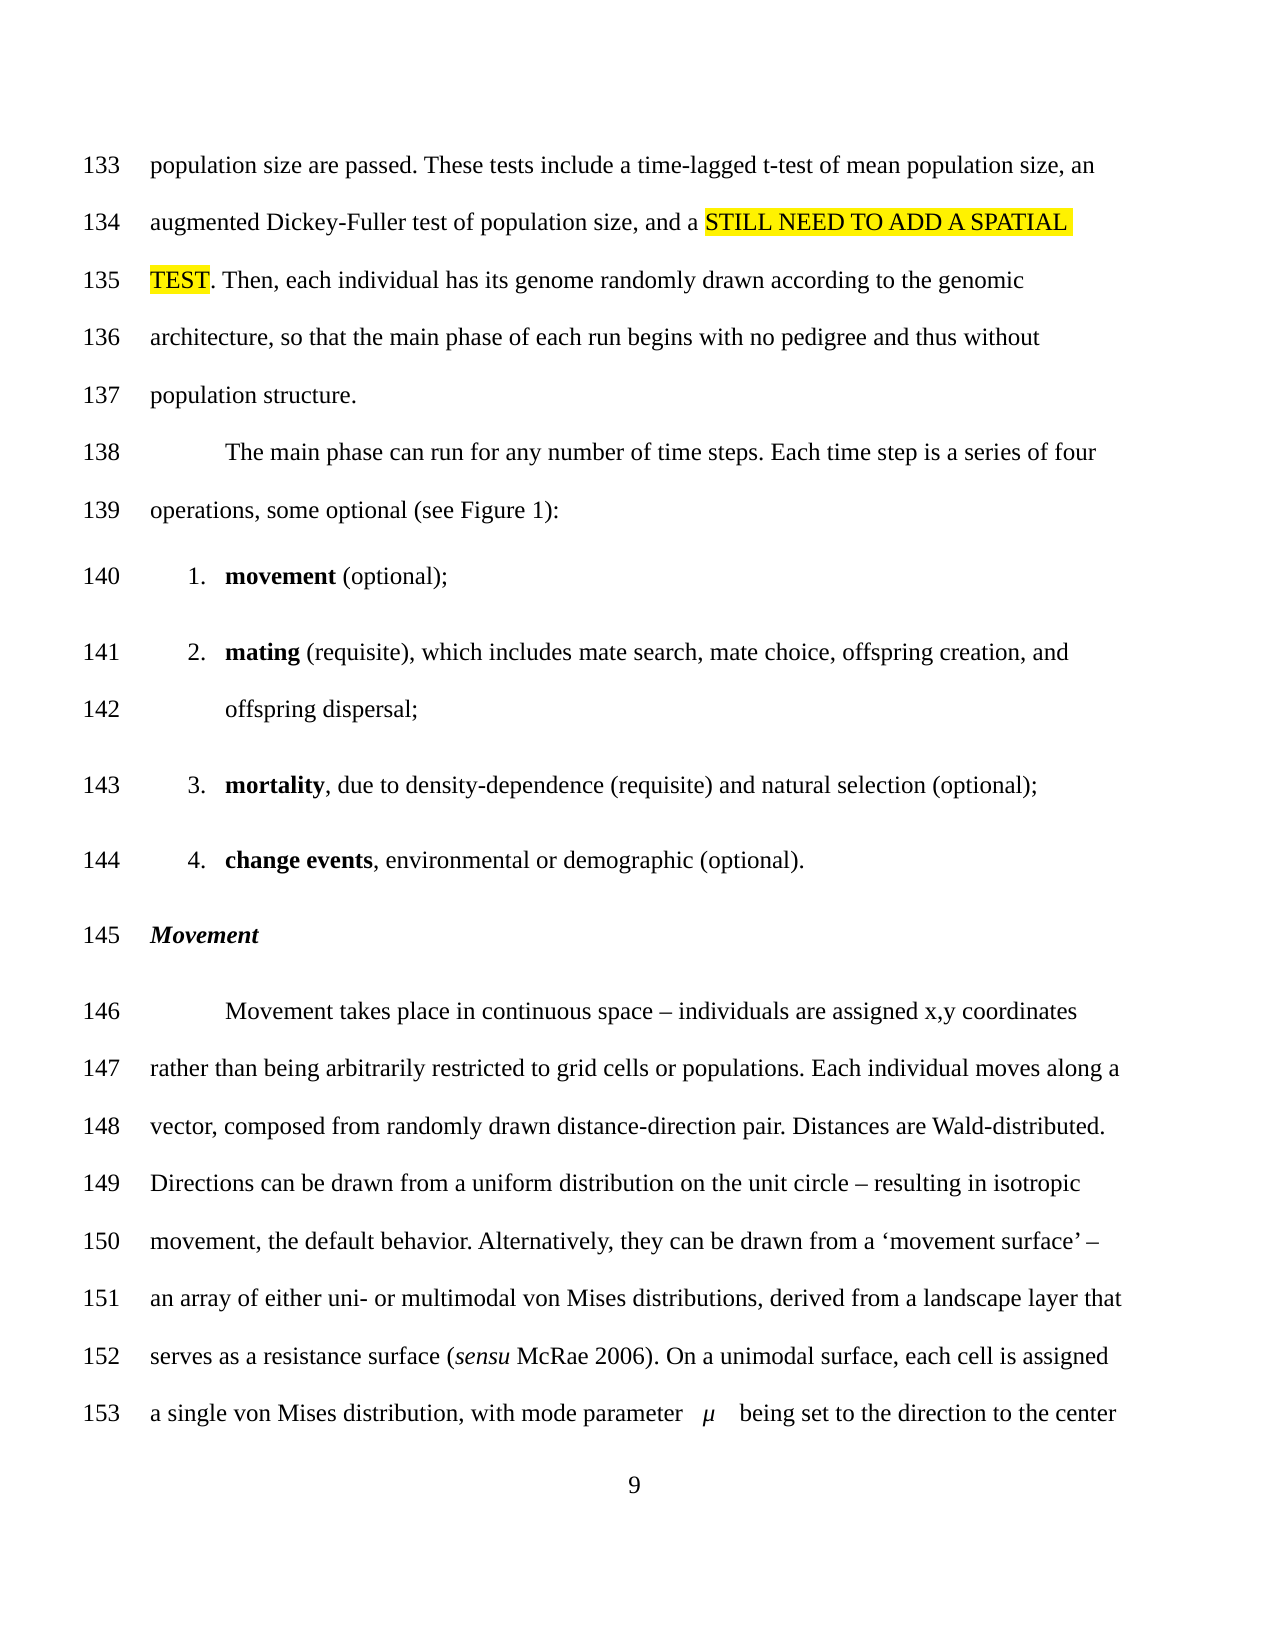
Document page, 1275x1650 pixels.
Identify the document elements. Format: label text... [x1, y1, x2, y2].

list mortality, due to density-dependence (requisite) and natural selection (optional); [187, 770, 1125, 798]
text Movement [150, 921, 1125, 949]
list mating (requisite), which includes mate search, mate choice, offspring creation, and offspring dispersal; [187, 637, 1125, 723]
list movement (optional); [187, 561, 1125, 590]
text population size are passed. These tests include a time-lagged t-test of mean population size, an augmented Dickey-Fuller test of population size, and a STILL NEED TO ADD A SPATIAL TEST. Then, each individual has its genome randomly drawn according to the genomic architecture, so that the main phase of each run begins with no pedigree and thus without population structure. [150, 150, 1125, 409]
list change events, environmental or demographic (optional). [187, 845, 1125, 874]
text The main phase can run for any number of time steps. Each time step is a series of four operations, some optional (see Figure 1): [150, 437, 1125, 524]
text Movement takes place in continuous space – individuals are assigned x,y coordinates rather than being arbitrarily restricted to grid cells or populations. Each individual moves along a vector, composed from randomly drawn distance-direction pair. Distances are Wald-distributed. Directions can be drawn from a uniform distribution on the unit circle – resulting in isotropic movement, the default behavior. Alternatively, they can be drawn from a ‘movement surface’ – an array of either uni- or multimodal von Mises distributions, derived from a landscape layer that serves as a resistance surface (sensu McRae 2006). On a unimodal surface, each cell is assigned a single von Mises distribution, with mode parameter being set to the direction to the center [150, 996, 1125, 1427]
